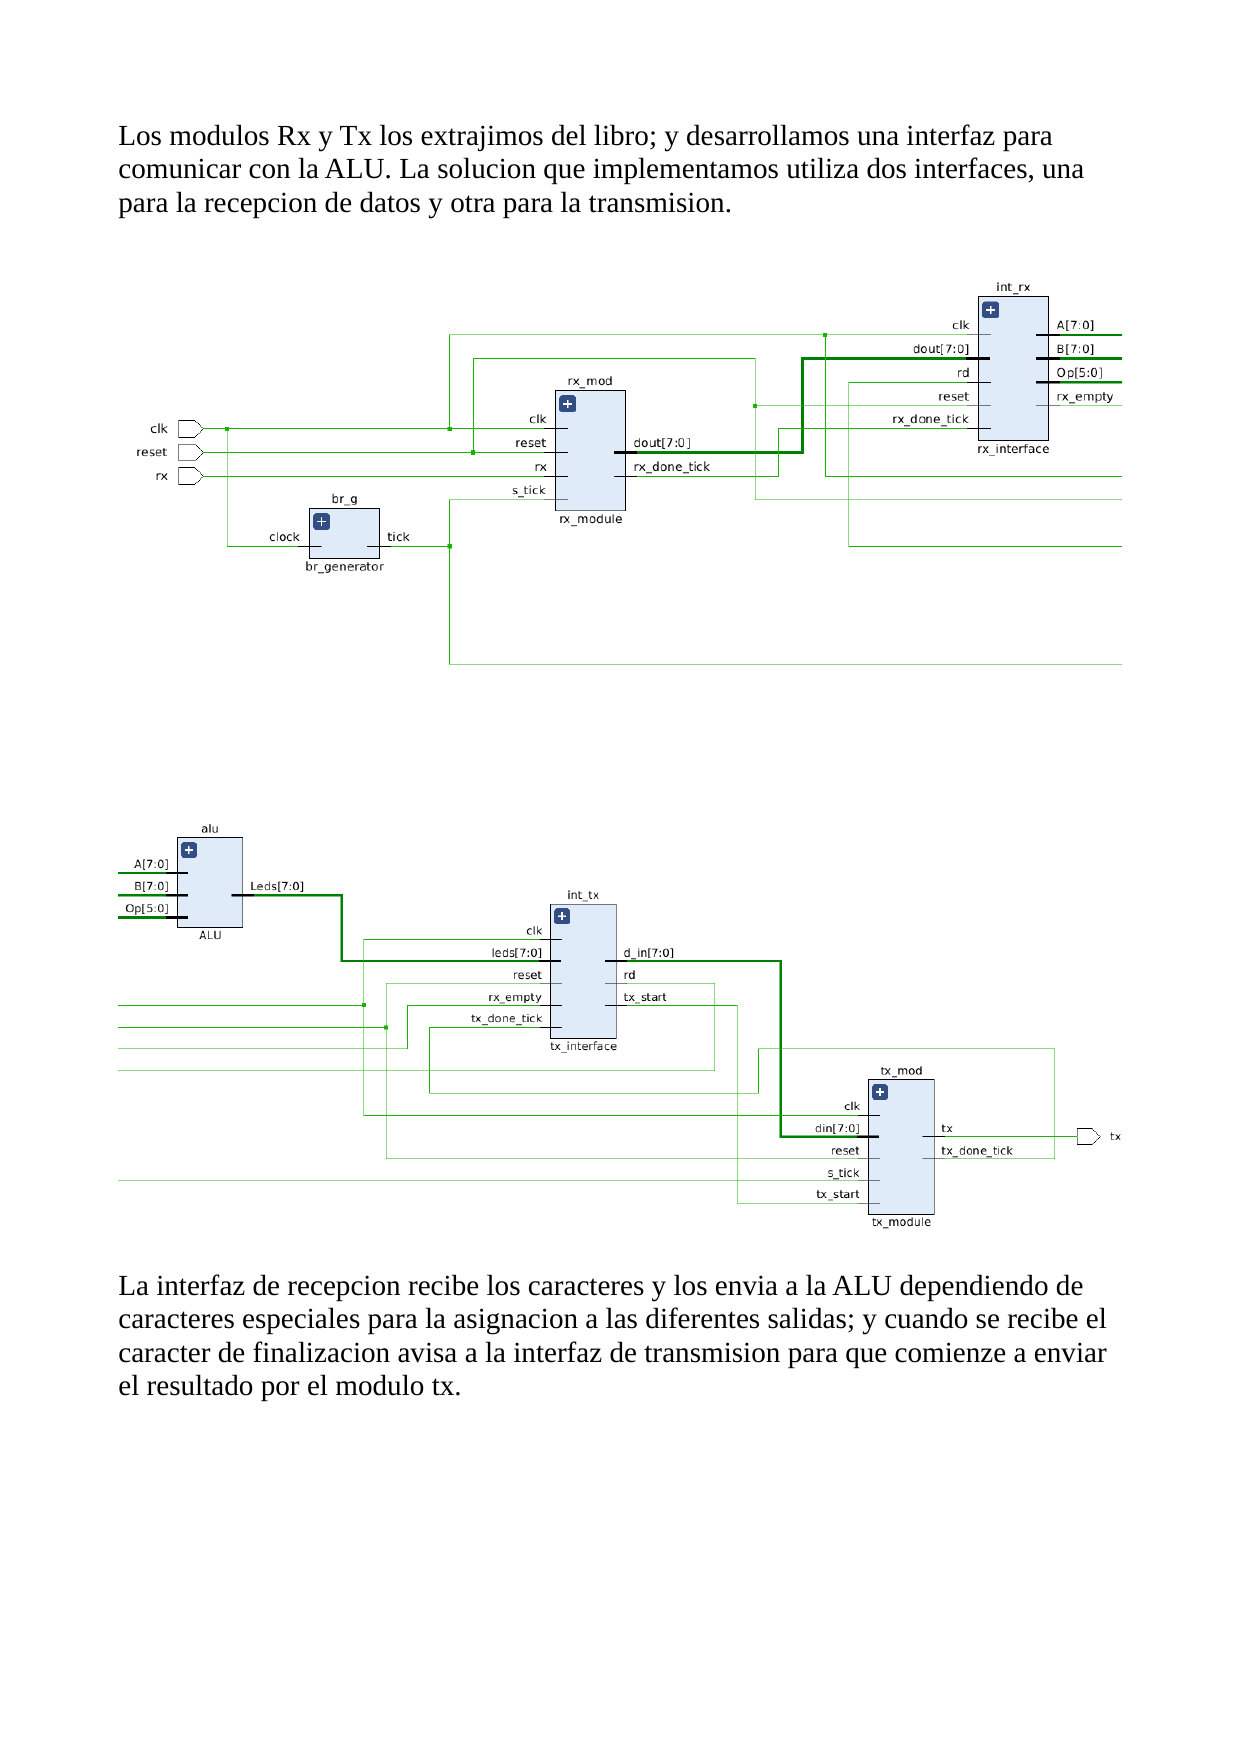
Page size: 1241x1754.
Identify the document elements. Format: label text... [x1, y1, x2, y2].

text La interfaz de recepcion recibe los caracteres y los envia a la ALU dependiendo de caracteres especiales para la asignacion a las diferentes salidas; y cuando se recibe el caracter de finalizacion avisa a la interfaz de transmision para que comienze a enviar el resultado por el modulo tx. [118, 1268, 1122, 1402]
picture [118, 817, 1123, 1234]
picture [118, 252, 1123, 692]
text Los modulos Rx y Tx los extrajimos del libro; y desarrollamos una interfaz para comunicar con la ALU. La solucion que implementamos utiliza dos interfaces, una para la recepcion de datos y otra para la transmision. [118, 118, 1122, 219]
